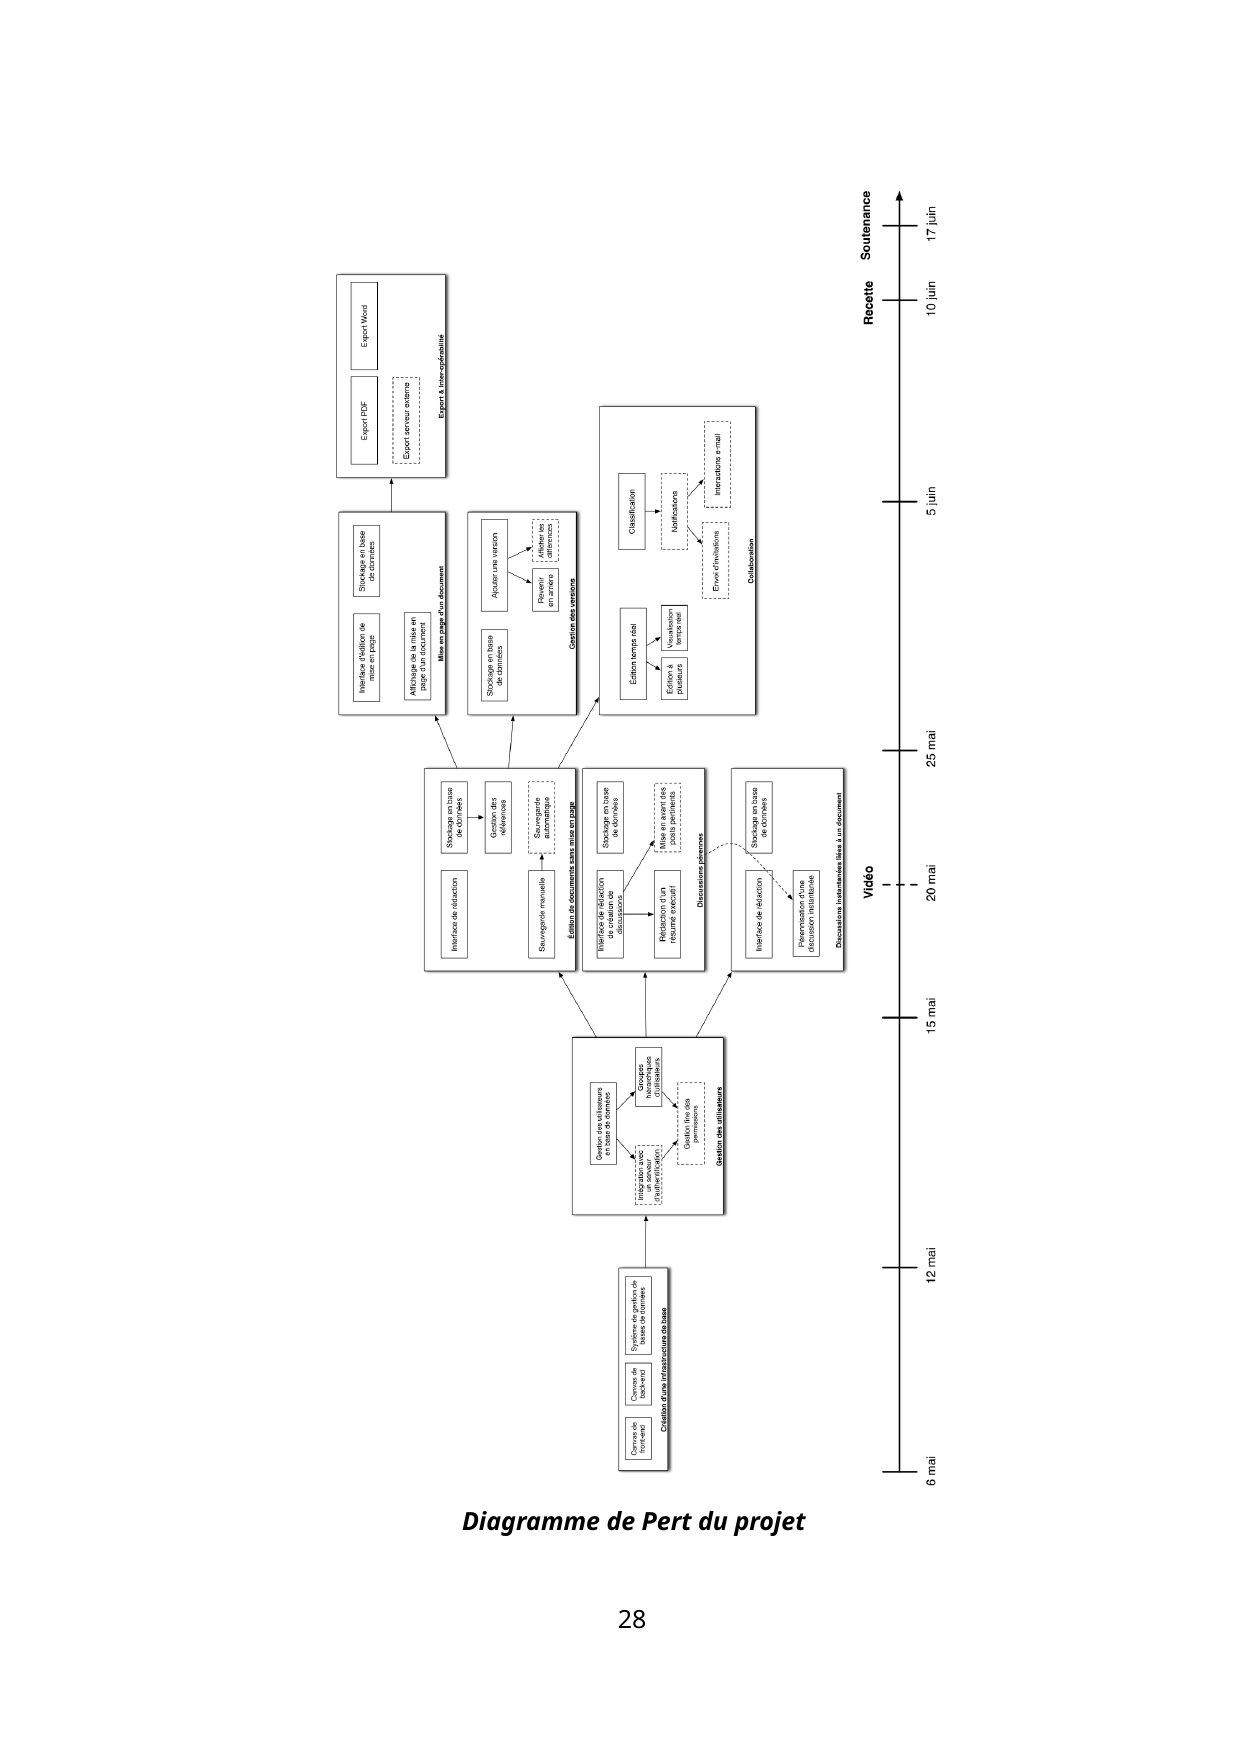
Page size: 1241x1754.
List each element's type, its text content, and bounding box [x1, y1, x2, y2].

picture [332, 179, 938, 1486]
text Diagramme de Pert du projet [118, 1503, 1122, 1537]
